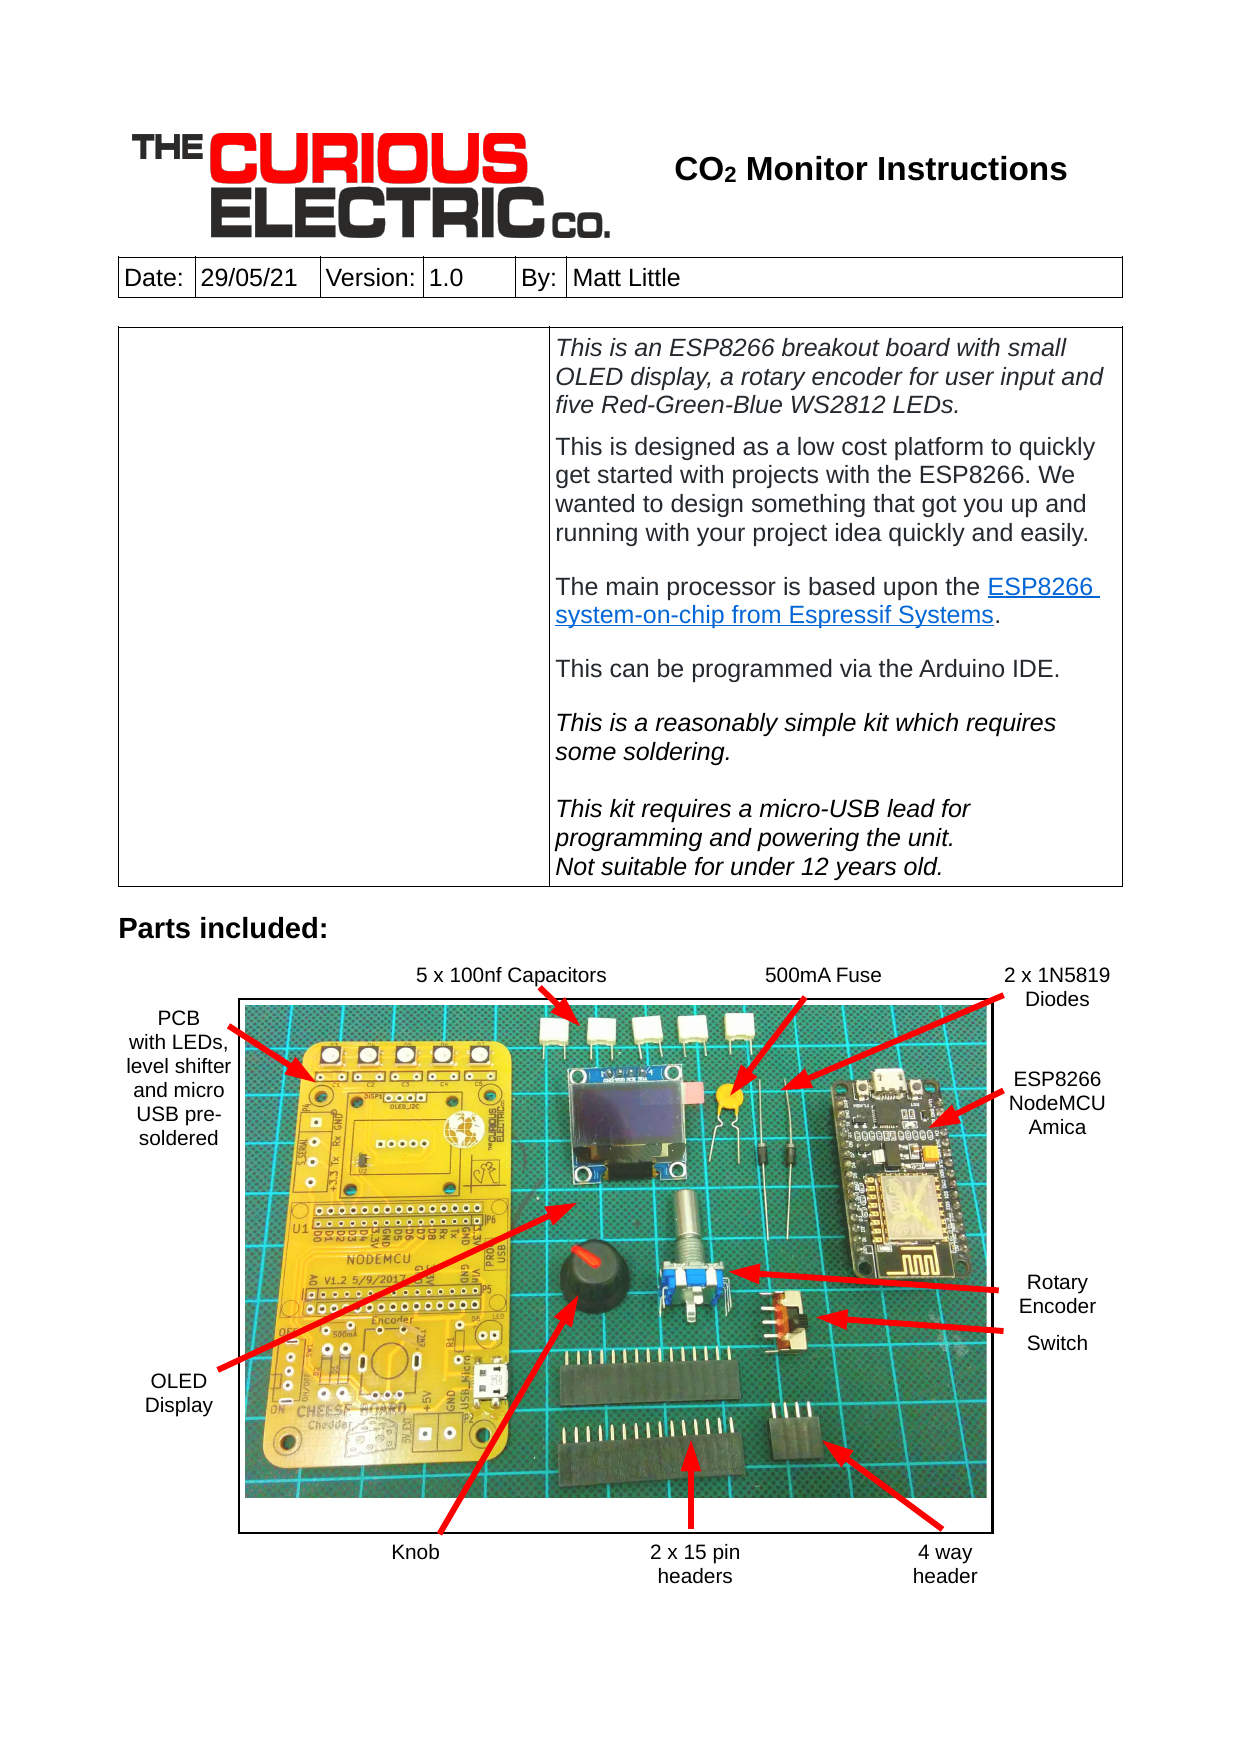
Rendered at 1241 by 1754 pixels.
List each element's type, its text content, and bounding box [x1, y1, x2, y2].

table_header [118, 958, 239, 998]
table_cell [994, 1022, 1122, 1059]
table_cell [994, 1402, 1122, 1439]
table_cell [239, 1534, 299, 1593]
table_cell [994, 1439, 1122, 1477]
table_cell [749, 1534, 898, 1593]
table_header 5 x 100nf Capacitors [382, 958, 641, 998]
table_cell [994, 1361, 1122, 1402]
table_cell [240, 1000, 552, 1032]
table_cell [532, 1534, 641, 1593]
table_cell [993, 1532, 1122, 1593]
table_cell [118, 1224, 238, 1323]
table_header Date: [119, 258, 195, 297]
table_header Matt Little [567, 258, 1122, 297]
table_cell OLED Display [118, 1361, 238, 1439]
table_header [898, 958, 992, 998]
table_cell ESP8266 NodeMCU Amica [994, 1059, 1122, 1144]
table_header 2 x 1N5819 Diodes [993, 958, 1122, 1022]
table_header [118, 118, 620, 256]
table_cell [567, 1000, 798, 1005]
table_header 29/05/21 [196, 258, 320, 297]
table_header [299, 958, 382, 998]
table_cell [118, 1323, 238, 1361]
table_header Version: [321, 258, 423, 297]
table_cell Switch [994, 1323, 1122, 1361]
table_cell PCB with LEDs, level shifter and micro USB pre-soldered [118, 998, 238, 1182]
table_cell [118, 1532, 239, 1593]
table_cell [907, 1333, 991, 1532]
table_cell [804, 1000, 982, 1005]
table_header 500mA Fuse [749, 958, 898, 998]
table_header 1.0 [424, 258, 515, 297]
table_cell 2 x 15 pin headers [641, 1534, 749, 1593]
table_header This is an ESP8266 breakout board with small OLED display, a rotary encoder for user input and five Red-Green-Blue WS2812 LEDs. This is designed as a low cost platform to quickly get started with projects with the ESP8266. We wanted to design something that got you up and running with your project idea quickly and easily. The main processor is based upon the ESP8266 system-on-chip from Espressif Systems. This can be programmed via the Arduino IDE. This is a reasonably simple kit which requires some soldering. This kit requires a micro-USB lead for programming and powering the unit. Not suitable for under 12 years old. [550, 328, 1122, 886]
table_cell [987, 1101, 991, 1286]
table_header [119, 328, 549, 886]
table_cell [118, 1477, 238, 1532]
table_cell 4 way header [898, 1534, 992, 1593]
table_cell [994, 1224, 1122, 1262]
table_header [641, 958, 749, 998]
table_cell [994, 1145, 1122, 1182]
table_cell [240, 1038, 245, 1355]
table_cell [994, 1182, 1122, 1224]
table_cell Rotary Encoder [994, 1262, 1122, 1323]
table_header [239, 958, 299, 998]
table_cell [994, 1477, 1122, 1532]
table_header By: [516, 258, 566, 297]
table_cell [118, 1439, 238, 1477]
table_cell Knob [299, 1534, 532, 1593]
table_header CO­2 Monitor Instructions [620, 118, 1122, 256]
table_cell [240, 1362, 456, 1532]
table_cell [987, 1293, 991, 1327]
table_cell [987, 1005, 991, 1094]
table_cell [445, 1498, 939, 1532]
subtitle Parts included: [118, 911, 1122, 945]
table_cell [118, 1182, 238, 1224]
